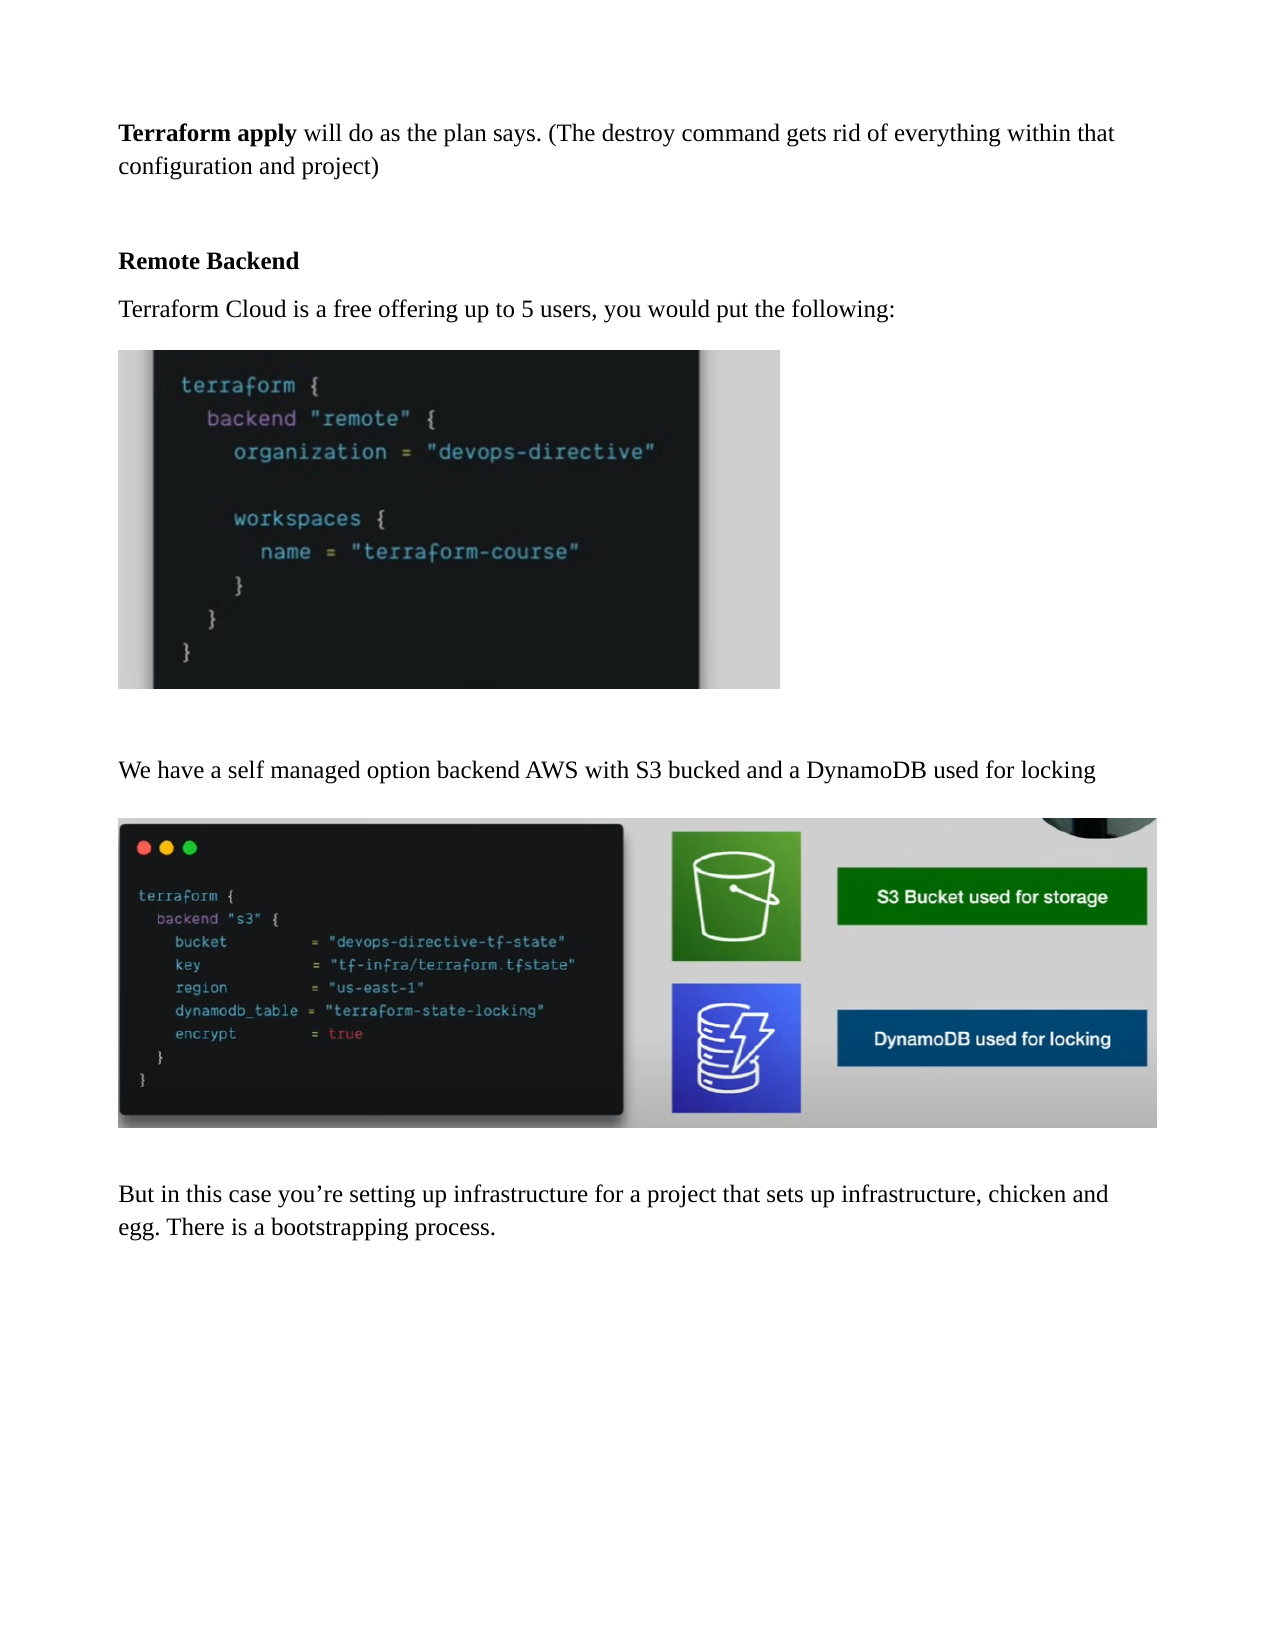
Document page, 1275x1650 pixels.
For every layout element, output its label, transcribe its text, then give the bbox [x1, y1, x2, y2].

text We have a self managed option backend AWS with S3 bucked and a DynamoDB used for locking [118, 755, 1157, 784]
text But in this case you’re setting up infrastructure for a project that sets up infrastructure, chicken and egg. There is a bootstrapping process. [118, 1179, 1157, 1241]
picture [118, 350, 781, 689]
text Remote Backend [118, 246, 1157, 275]
text Terraform apply will do as the plan says. (The destroy command gets rid of everything within that configuration and project) [118, 118, 1157, 180]
text Terraform Cloud is a free offering up to 5 users, you would put the following: [118, 294, 1157, 356]
picture [118, 818, 1157, 1128]
